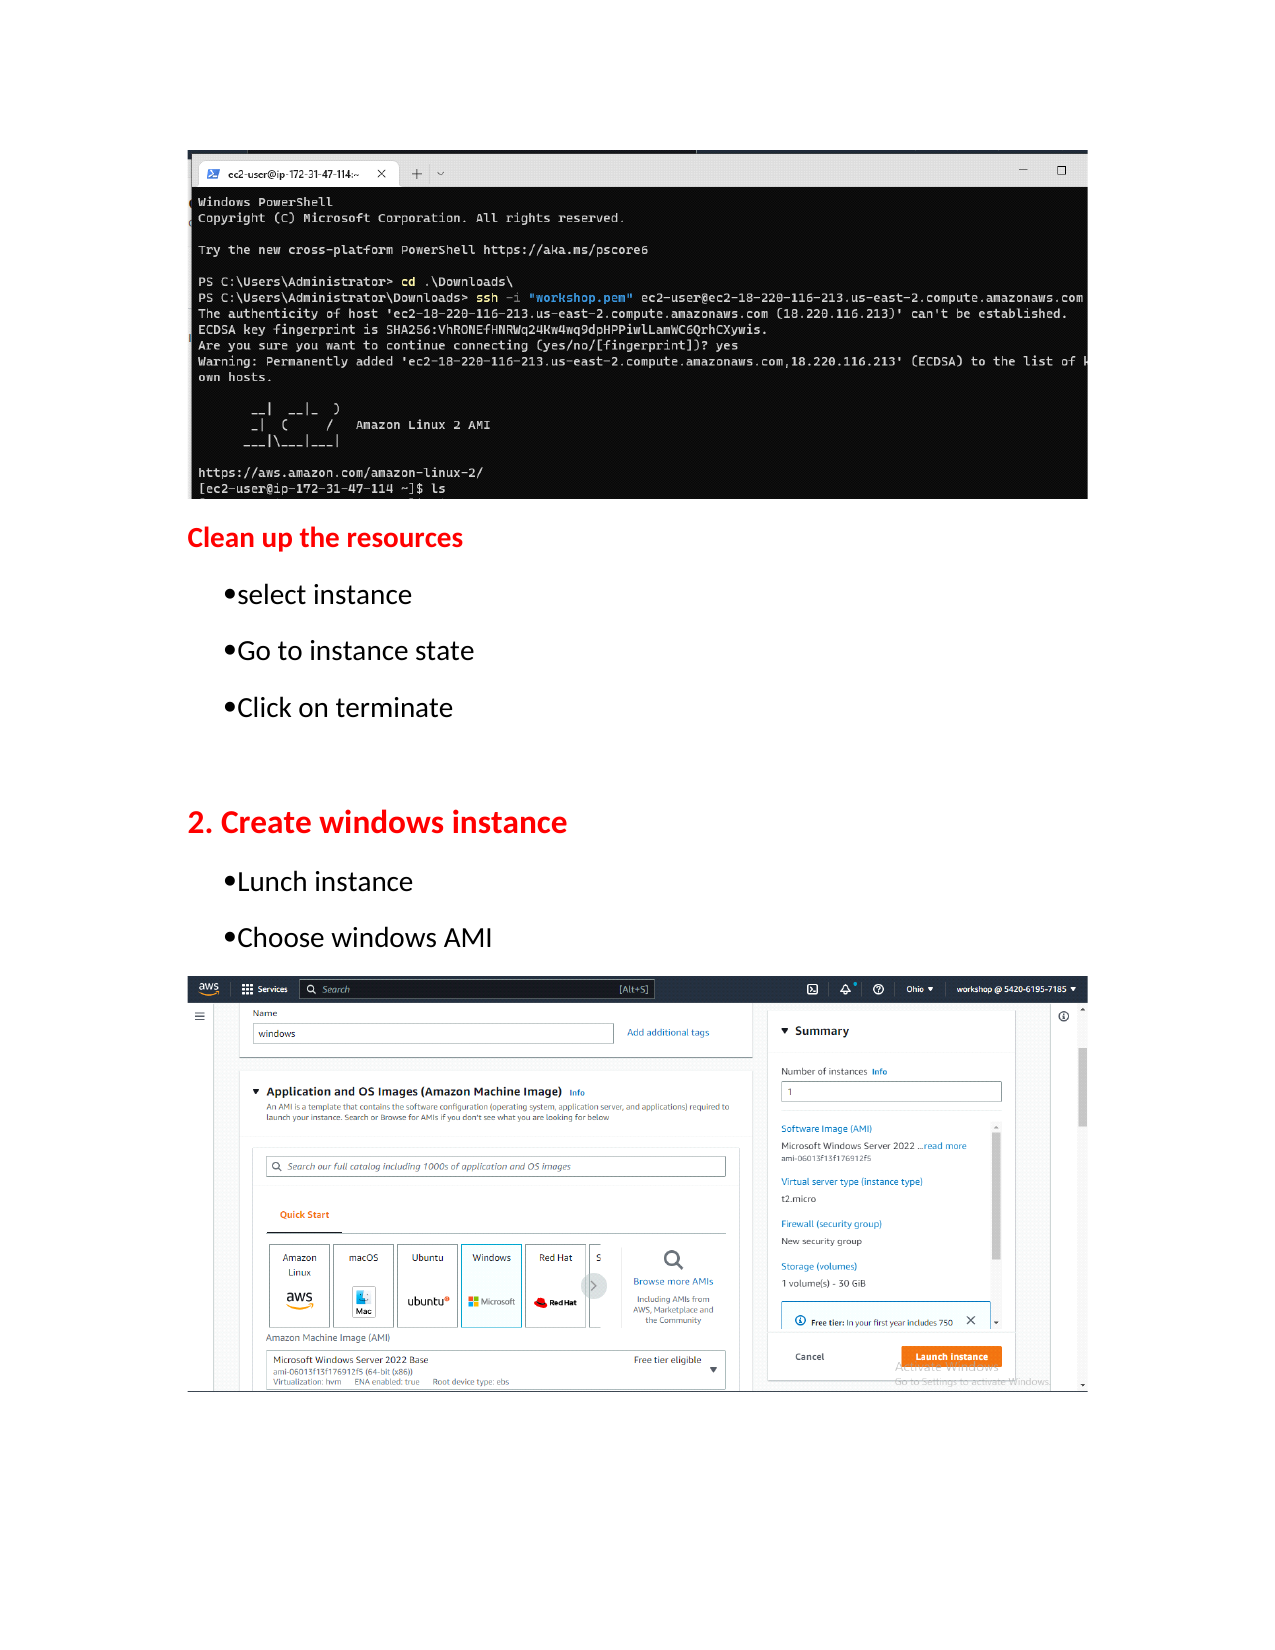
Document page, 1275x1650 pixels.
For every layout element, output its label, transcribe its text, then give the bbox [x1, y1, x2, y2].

list Lunch instance [225, 863, 1087, 899]
list Go to instance state [225, 632, 1087, 668]
list Click on terminate [225, 689, 1087, 724]
text 2. Create windows instance [187, 802, 1087, 842]
list select instance [225, 576, 1087, 611]
list Choose windows AMI [225, 919, 1087, 955]
text Clean up the resources [187, 519, 1087, 555]
